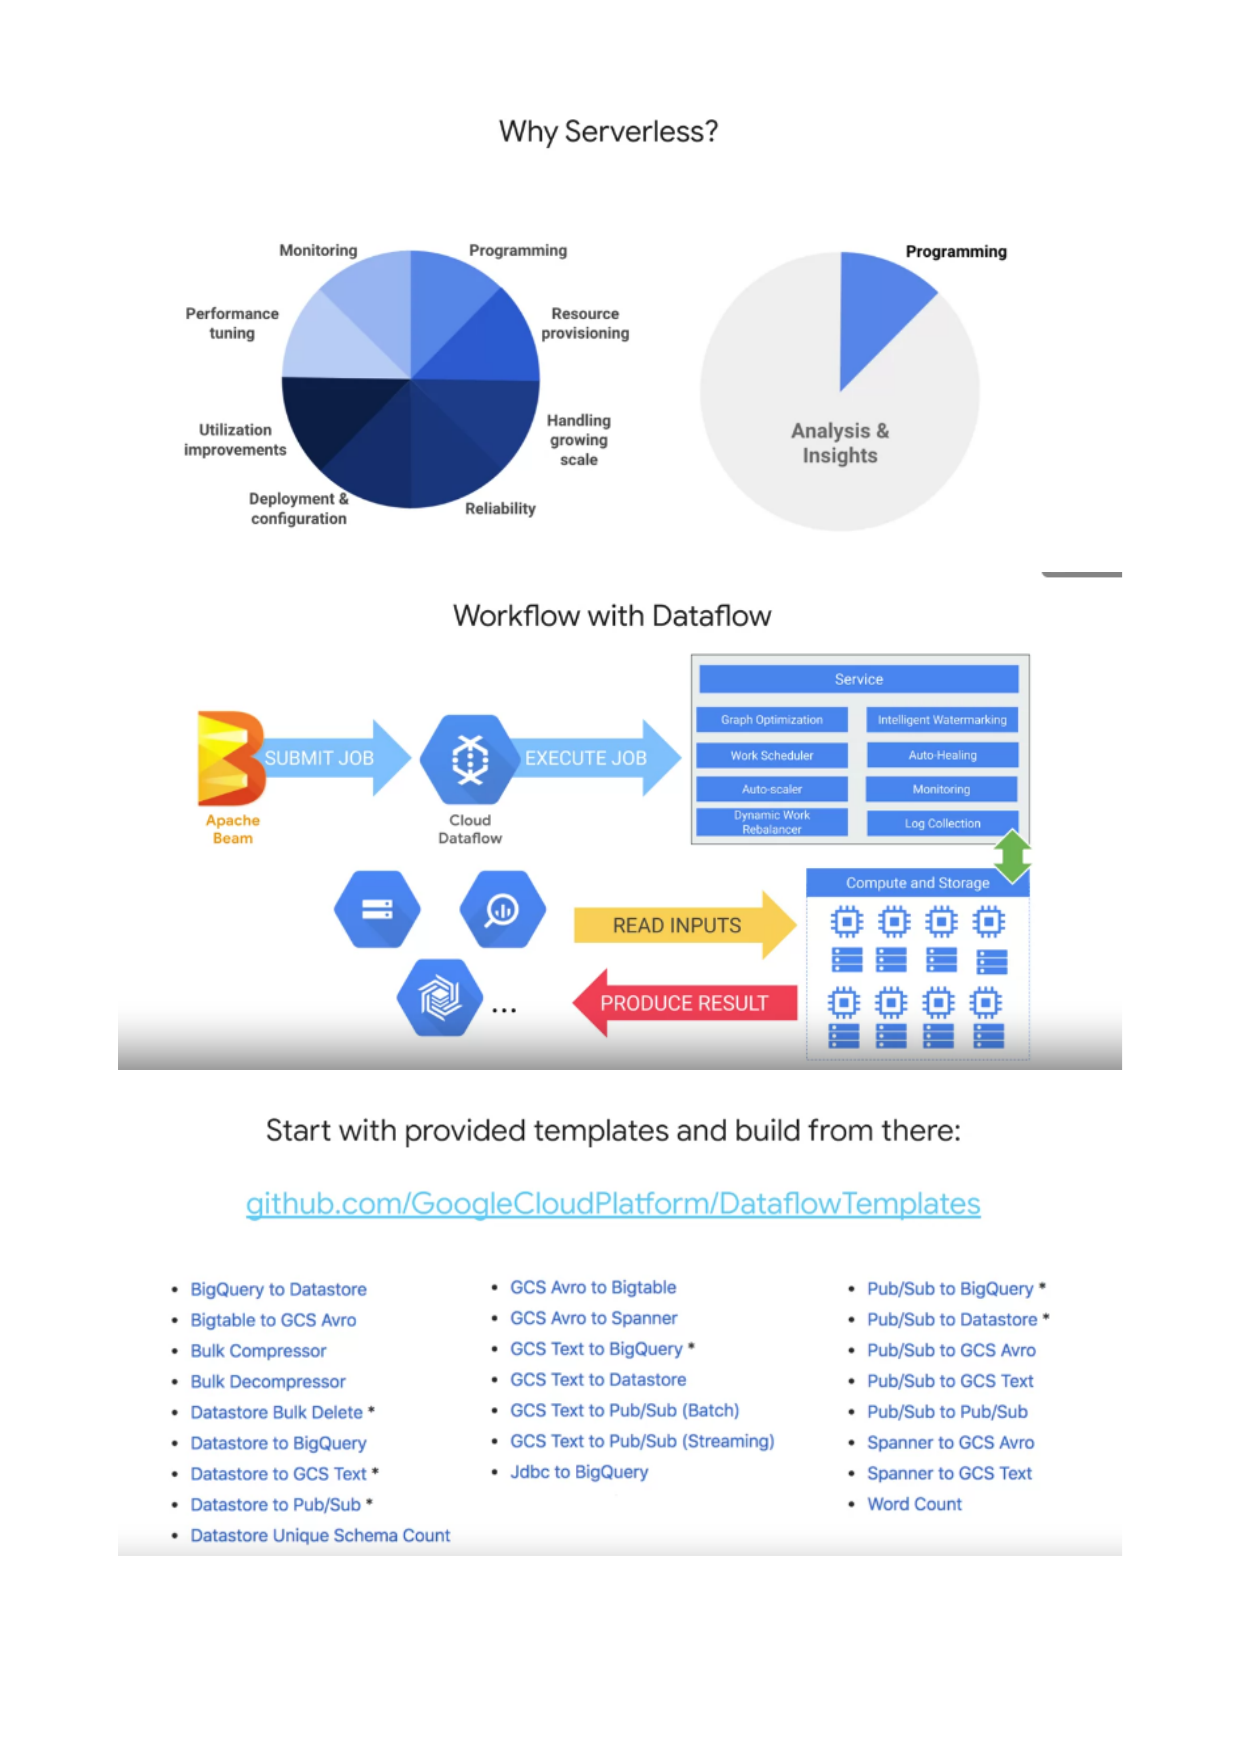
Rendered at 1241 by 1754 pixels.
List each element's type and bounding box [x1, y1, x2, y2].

picture [118, 118, 1123, 544]
picture [118, 572, 1123, 1070]
picture [118, 1098, 1123, 1556]
